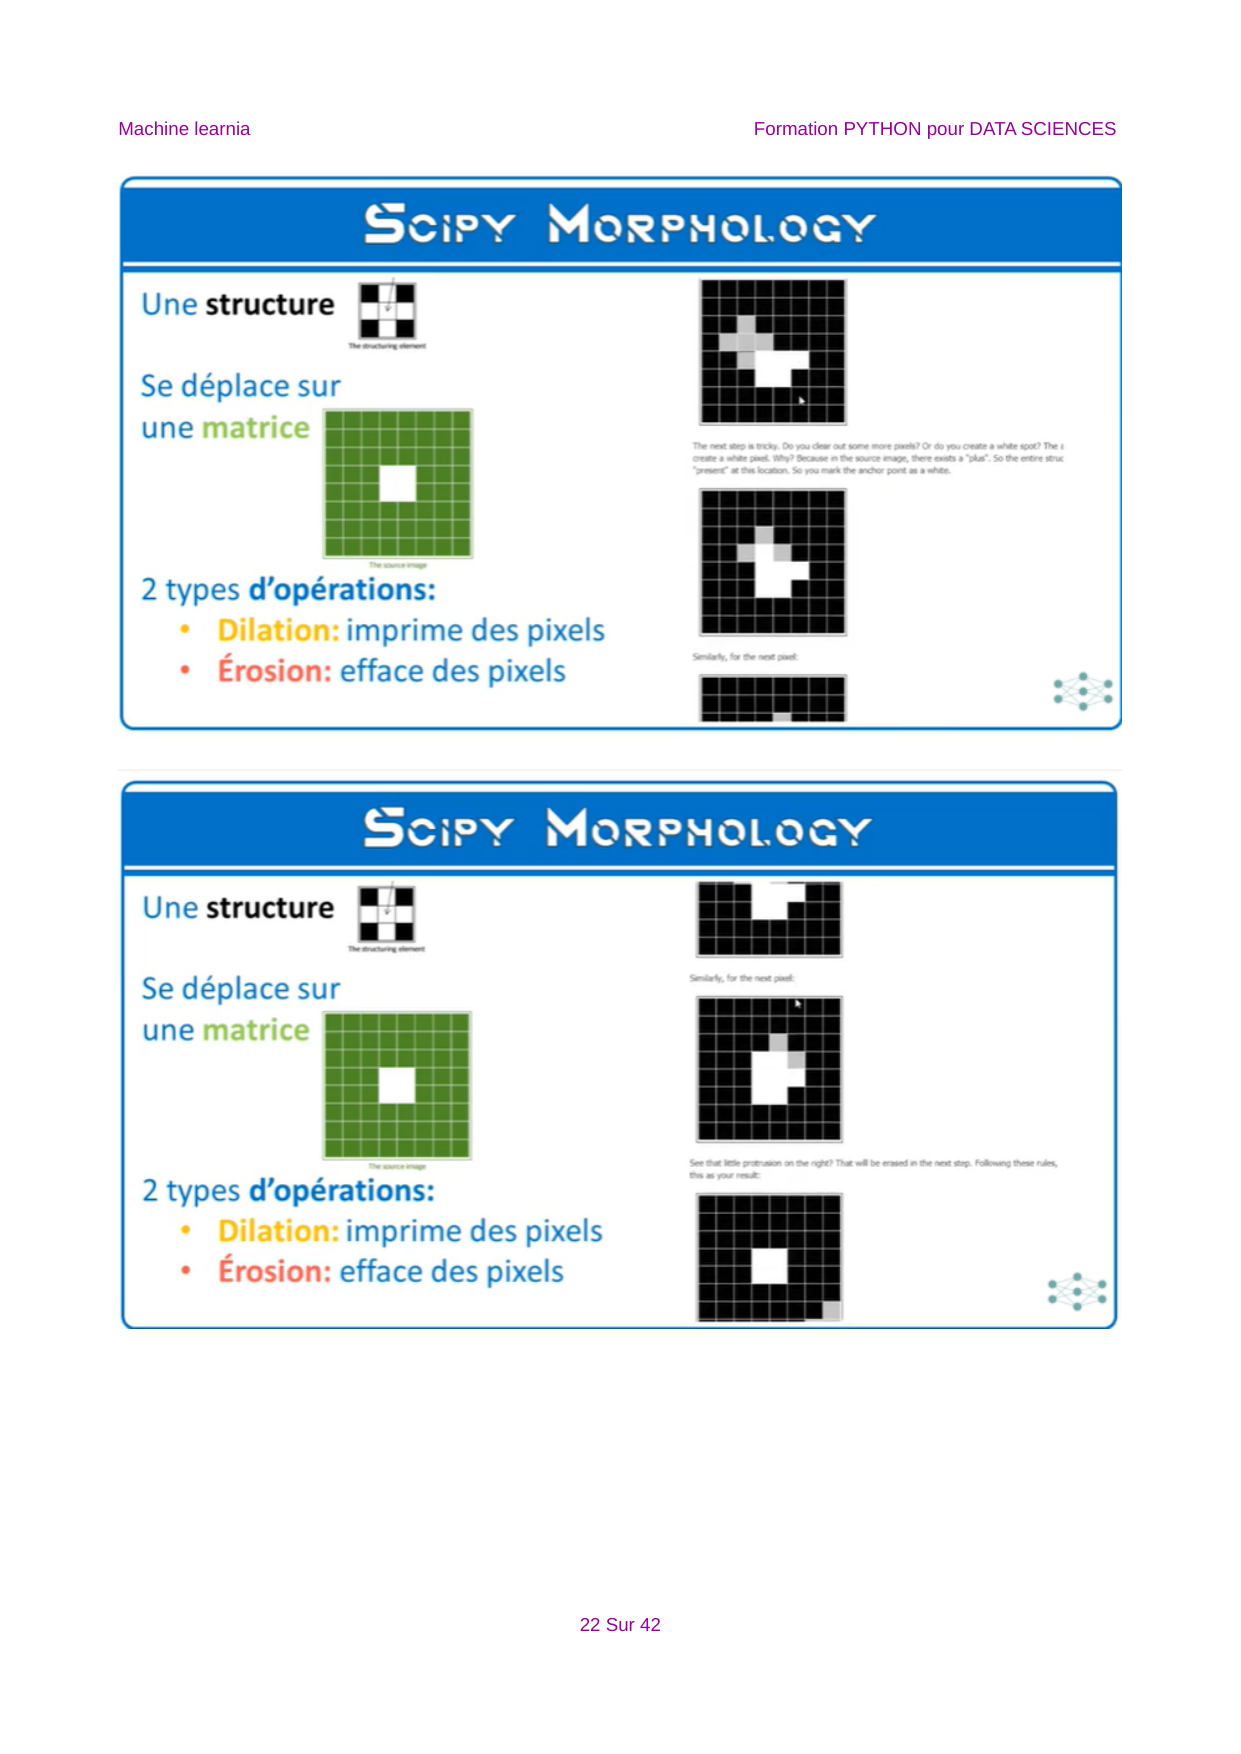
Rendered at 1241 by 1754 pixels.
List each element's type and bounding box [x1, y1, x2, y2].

picture [118, 169, 1122, 739]
picture [118, 766, 1122, 1329]
